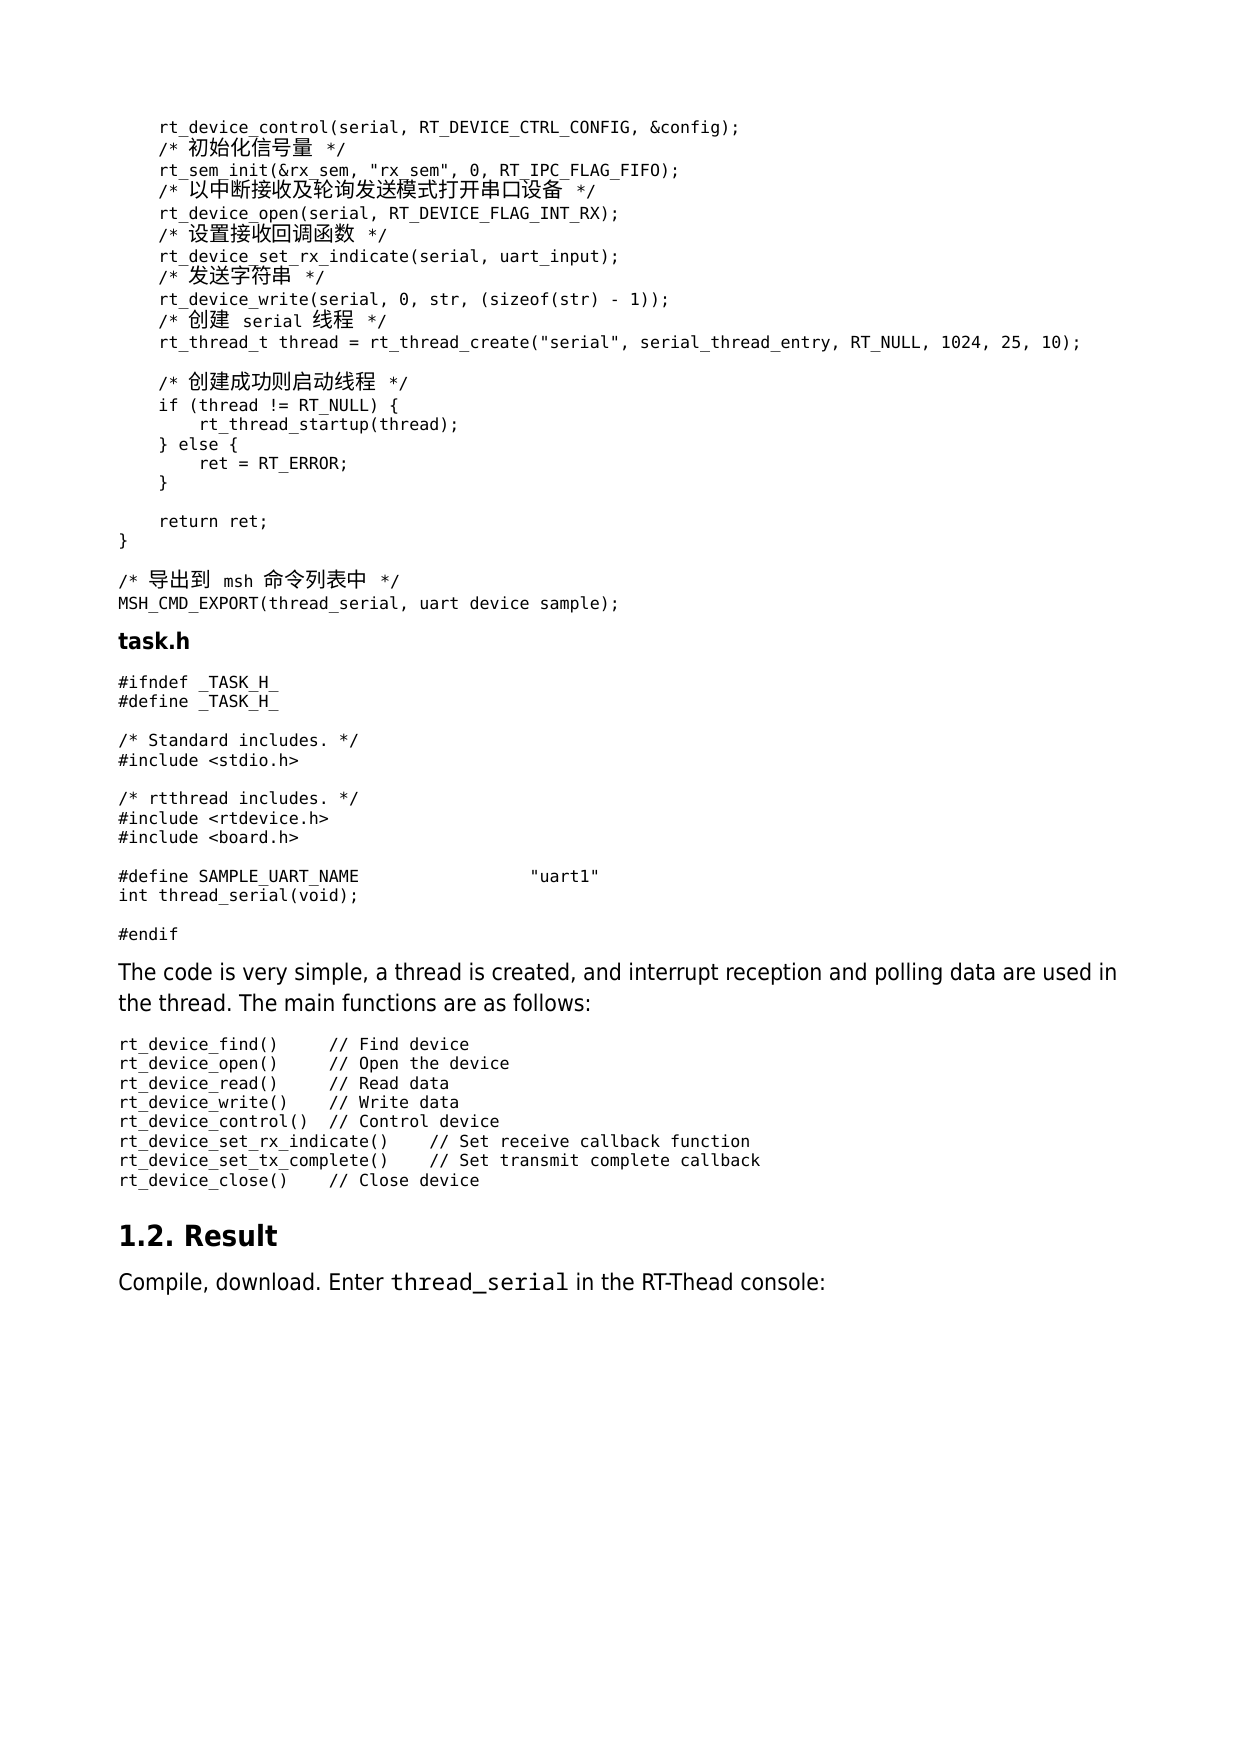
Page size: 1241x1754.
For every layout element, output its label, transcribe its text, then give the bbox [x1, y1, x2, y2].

text rt_device_control(serial, RT_DEVICE_CTRL_CONFIG, &config); [118, 118, 1122, 137]
text /* rtthread includes. */ [118, 789, 1122, 809]
text /* 导出到 msh 命令列表中 */ [118, 570, 1122, 594]
text rt_device_close() // Close device [118, 1171, 1122, 1190]
text rt_device_open(serial, RT_DEVICE_FLAG_INT_RX); [118, 204, 1122, 223]
text rt_sem_init(&rx_sem, "rx_sem", 0, RT_IPC_FLAG_FIFO); [118, 161, 1122, 181]
text rt_device_write() // Write data [118, 1093, 1122, 1112]
text rt_device_read() // Read data [118, 1074, 1122, 1093]
text MSH_CMD_EXPORT(thread_serial, uart device sample); [118, 594, 1122, 613]
text /* Standard includes. */ [118, 731, 1122, 751]
text /* 创建成功则启动线程 */ [118, 372, 1122, 396]
text int thread_serial(void); [118, 886, 1122, 906]
text #endif [118, 925, 1122, 944]
text #include <stdio.h> [118, 751, 1122, 770]
text rt_device_find() // Find device [118, 1035, 1122, 1054]
subtitle 1.2. Result [118, 1219, 1122, 1253]
text rt_device_set_tx_complete() // Set transmit complete callback [118, 1151, 1122, 1171]
text task.h [118, 628, 1122, 654]
text rt_device_open() // Open the device [118, 1054, 1122, 1074]
text /* 以中断接收及轮询发送模式打开串口设备 */ [118, 181, 1122, 204]
text /* 发送字符串 */ [118, 267, 1122, 290]
text #include <board.h> [118, 828, 1122, 847]
text if (thread != RT_NULL) { [118, 396, 1122, 415]
text } else { [118, 434, 1122, 454]
text /* 设置接收回调函数 */ [118, 223, 1122, 247]
text The code is very simple, a thread is created, and interrupt reception and polling data are used in the thread. The main functions are as follows: [118, 959, 1122, 1016]
text } [118, 473, 1122, 492]
text #define SAMPLE_UART_NAME "uart1" [118, 867, 1122, 886]
text #define _TASK_H_ [118, 692, 1122, 712]
text rt_thread_t thread = rt_thread_create("serial", serial_thread_entry, RT_NULL, 1024, 25, 10); [118, 333, 1122, 353]
text return ret; [118, 512, 1122, 531]
text } [118, 531, 1122, 551]
text /* 初始化信号量 */ [118, 137, 1122, 161]
text rt_thread_startup(thread); [118, 415, 1122, 434]
text #ifndef _TASK_H_ [118, 673, 1122, 692]
text #include <rtdevice.h> [118, 809, 1122, 828]
text ret = RT_ERROR; [118, 454, 1122, 473]
text rt_device_set_rx_indicate() // Set receive callback function [118, 1132, 1122, 1151]
text rt_device_write(serial, 0, str, (sizeof(str) - 1)); [118, 290, 1122, 309]
text Compile, download. Enter thread_serial in the RT-Thead console: [118, 1266, 1122, 1297]
text rt_device_set_rx_indicate(serial, uart_input); [118, 247, 1122, 267]
text /* 创建 serial 线程 */ [118, 309, 1122, 333]
text rt_device_control() // Control device [118, 1112, 1122, 1132]
